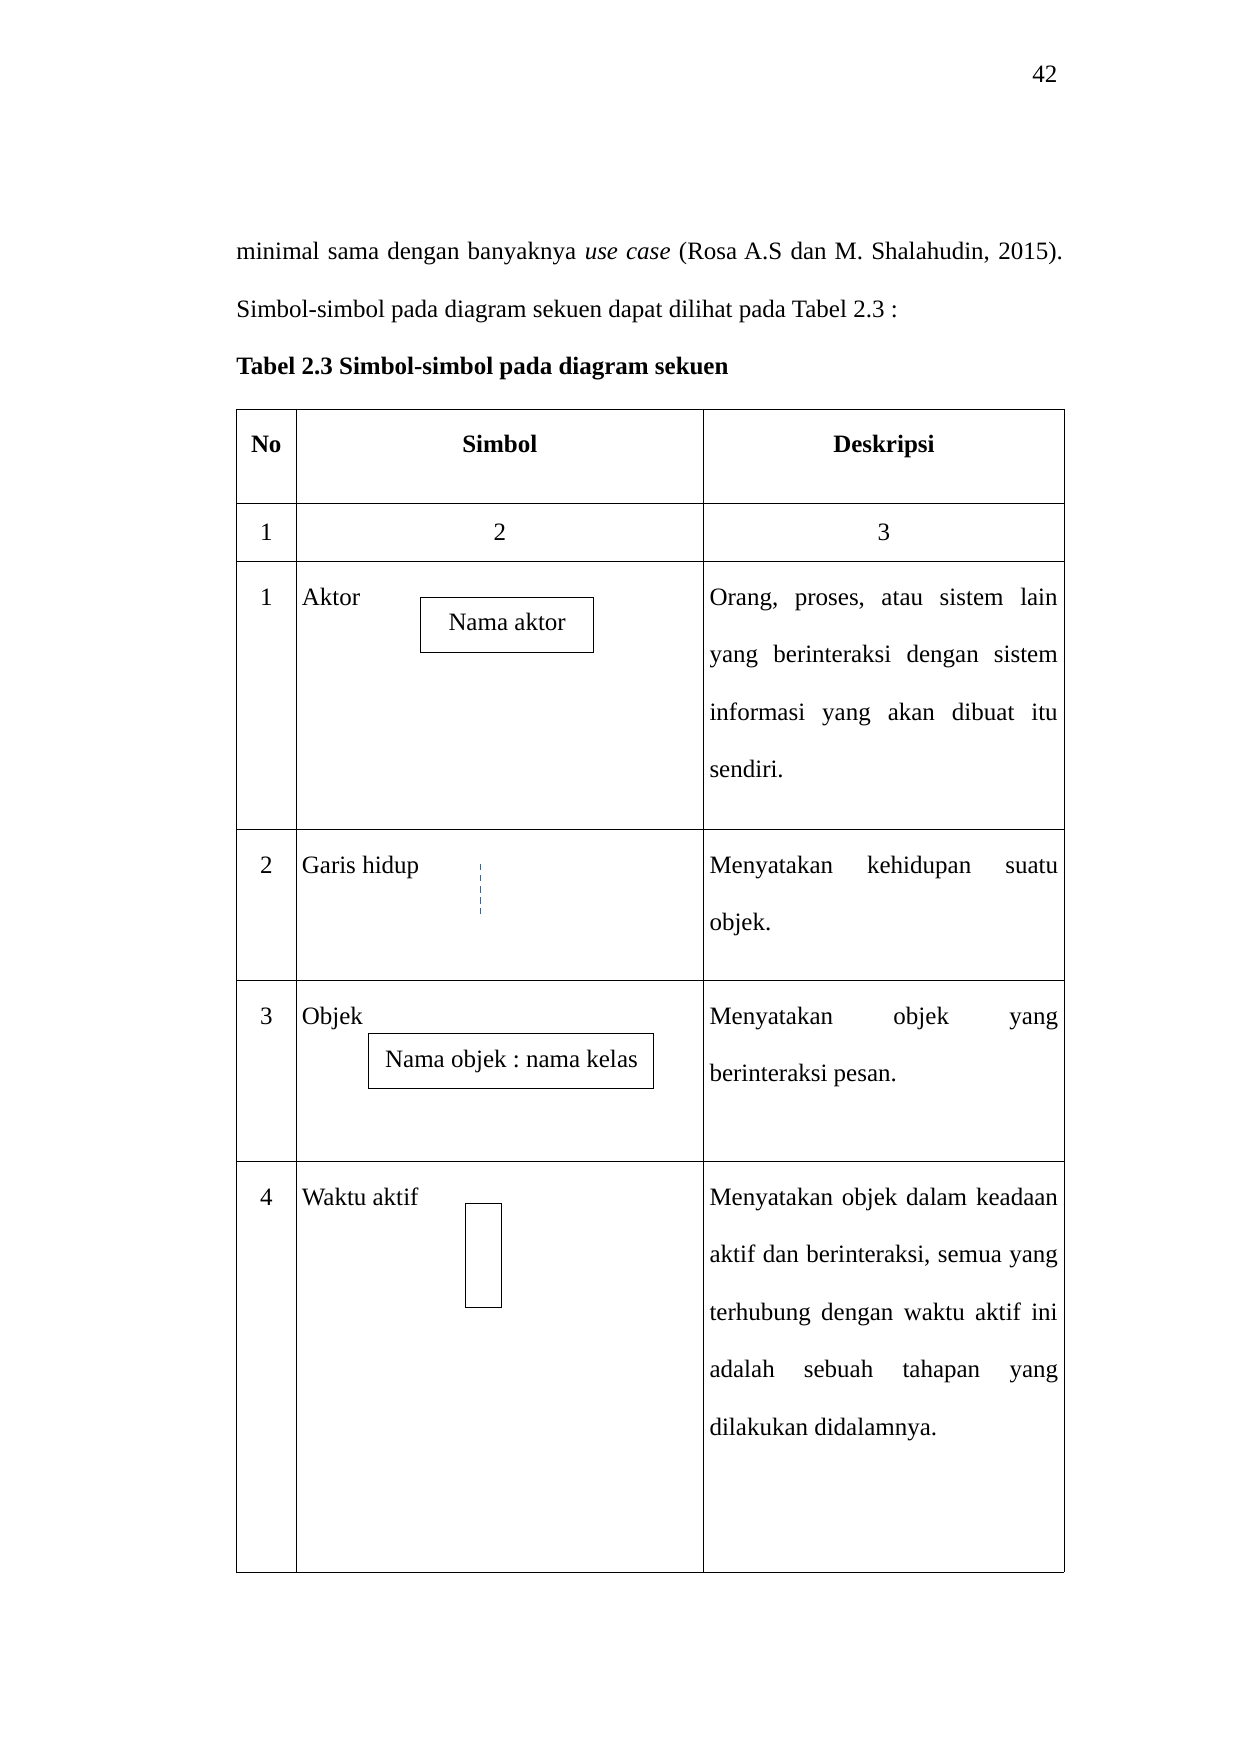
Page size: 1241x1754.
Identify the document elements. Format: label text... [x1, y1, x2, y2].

table_cell 3 [704, 504, 1064, 561]
table_cell 1 [237, 562, 296, 829]
table_cell 2 [237, 830, 296, 980]
table_cell Menyatakan kehidupan suatu objek. [704, 830, 1064, 980]
table_cell Aktor [297, 562, 703, 829]
table_cell Orang, proses, atau sistem lain yang berinteraksi dengan sistem informasi yang akan dibuat itu sendiri. [704, 562, 1064, 829]
table_header Deskripsi [704, 410, 1064, 503]
table_cell 4 [237, 1162, 296, 1572]
table_cell 3 [237, 981, 296, 1161]
table_cell Menyatakan objek dalam keadaan aktif dan berinteraksi, semua yang terhubung dengan waktu aktif ini adalah sebuah tahapan yang dilakukan didalamnya. [704, 1162, 1064, 1572]
table_cell Objek [297, 981, 703, 1161]
table_cell 1 [237, 504, 296, 561]
text Tabel 2.3 Simbol-simbol pada diagram sekuen [236, 351, 1063, 380]
table_header Simbol [297, 410, 703, 503]
table_cell 2 [297, 504, 703, 561]
table_cell Menyatakan objek yang berinteraksi pesan. [704, 981, 1064, 1161]
text minimal sama dengan banyaknya use case (Rosa A.S dan M. Shalahudin, 2015). Simbol-simbol pada diagram sekuen dapat dilihat pada Tabel 2.3 : [236, 236, 1063, 322]
table_cell Garis hidup [297, 830, 703, 980]
table_header No [237, 410, 296, 503]
table_cell Waktu aktif [297, 1162, 703, 1572]
